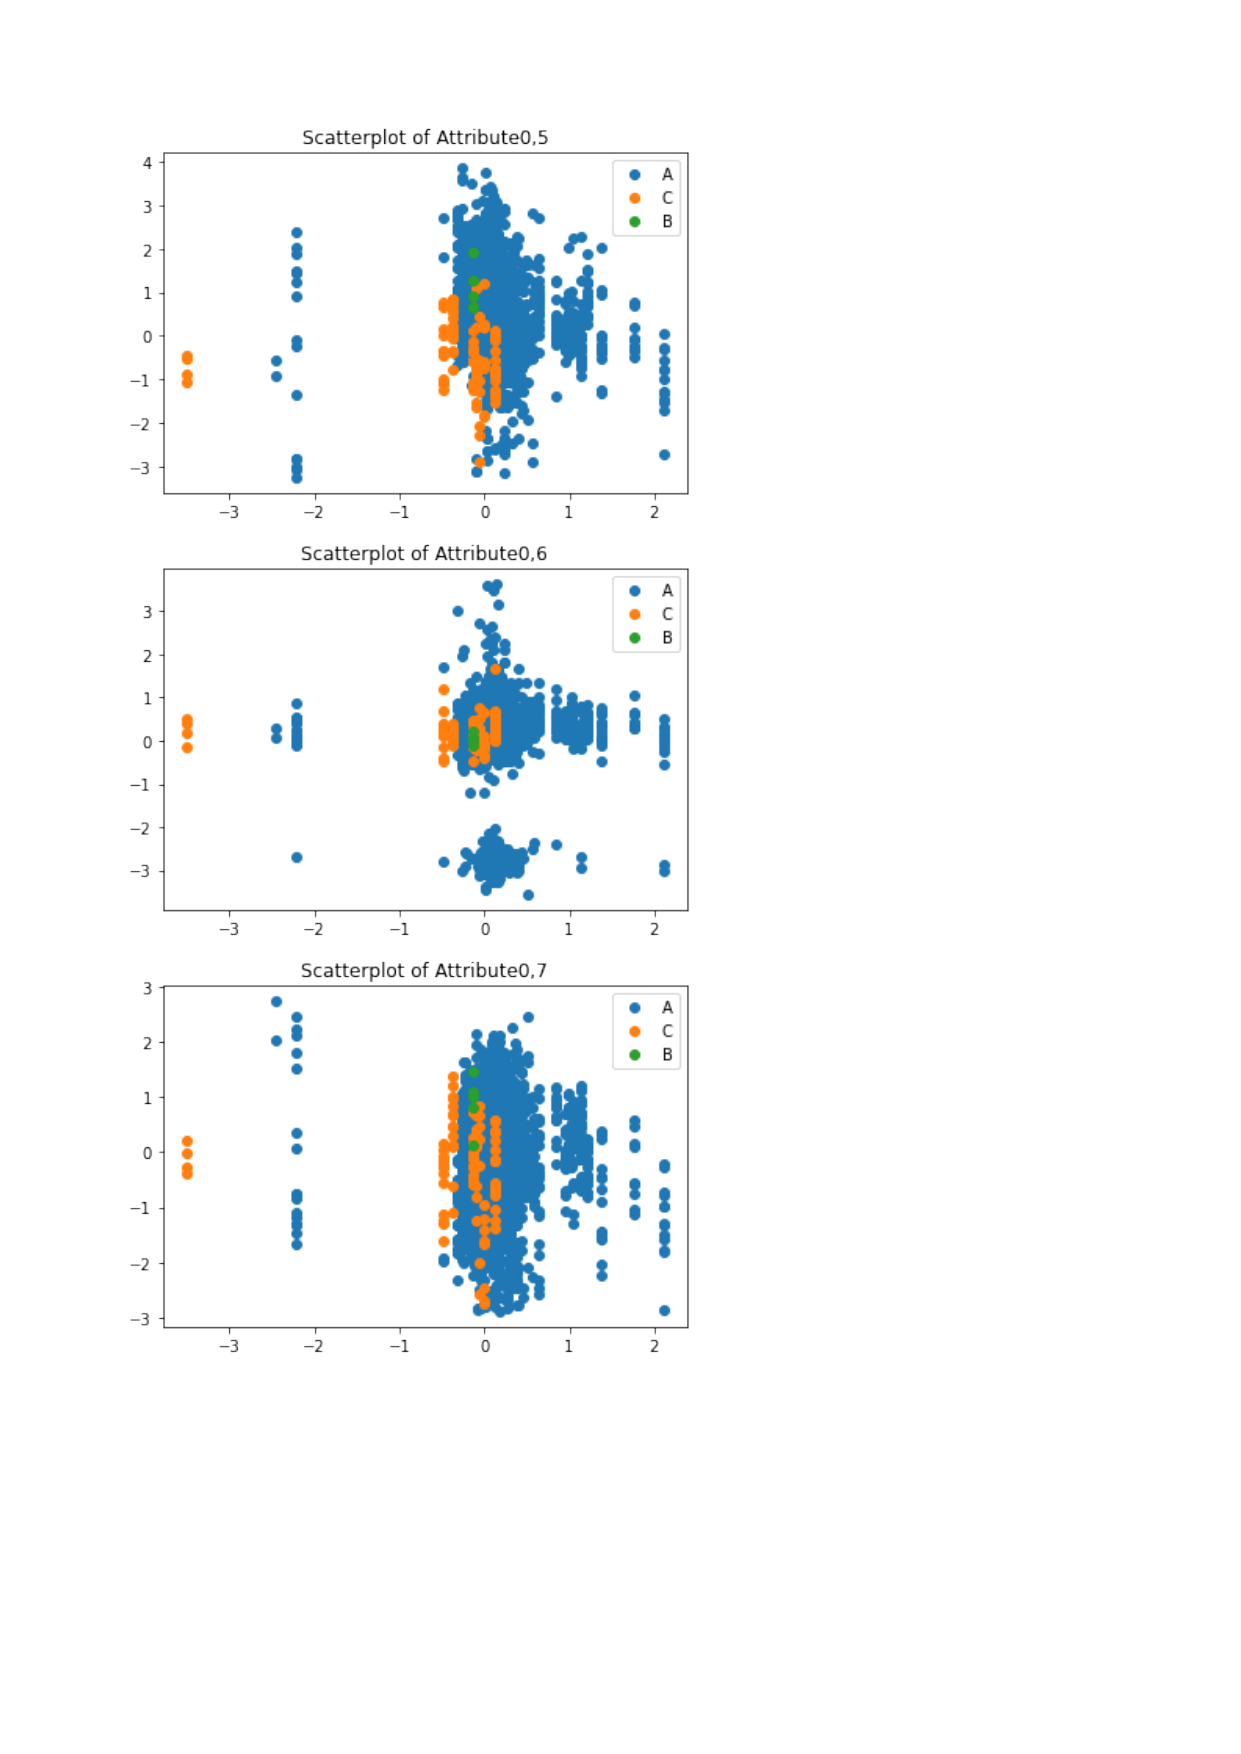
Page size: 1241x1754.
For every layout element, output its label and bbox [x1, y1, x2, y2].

picture [118, 118, 697, 531]
picture [118, 951, 697, 1365]
picture [118, 535, 697, 948]
